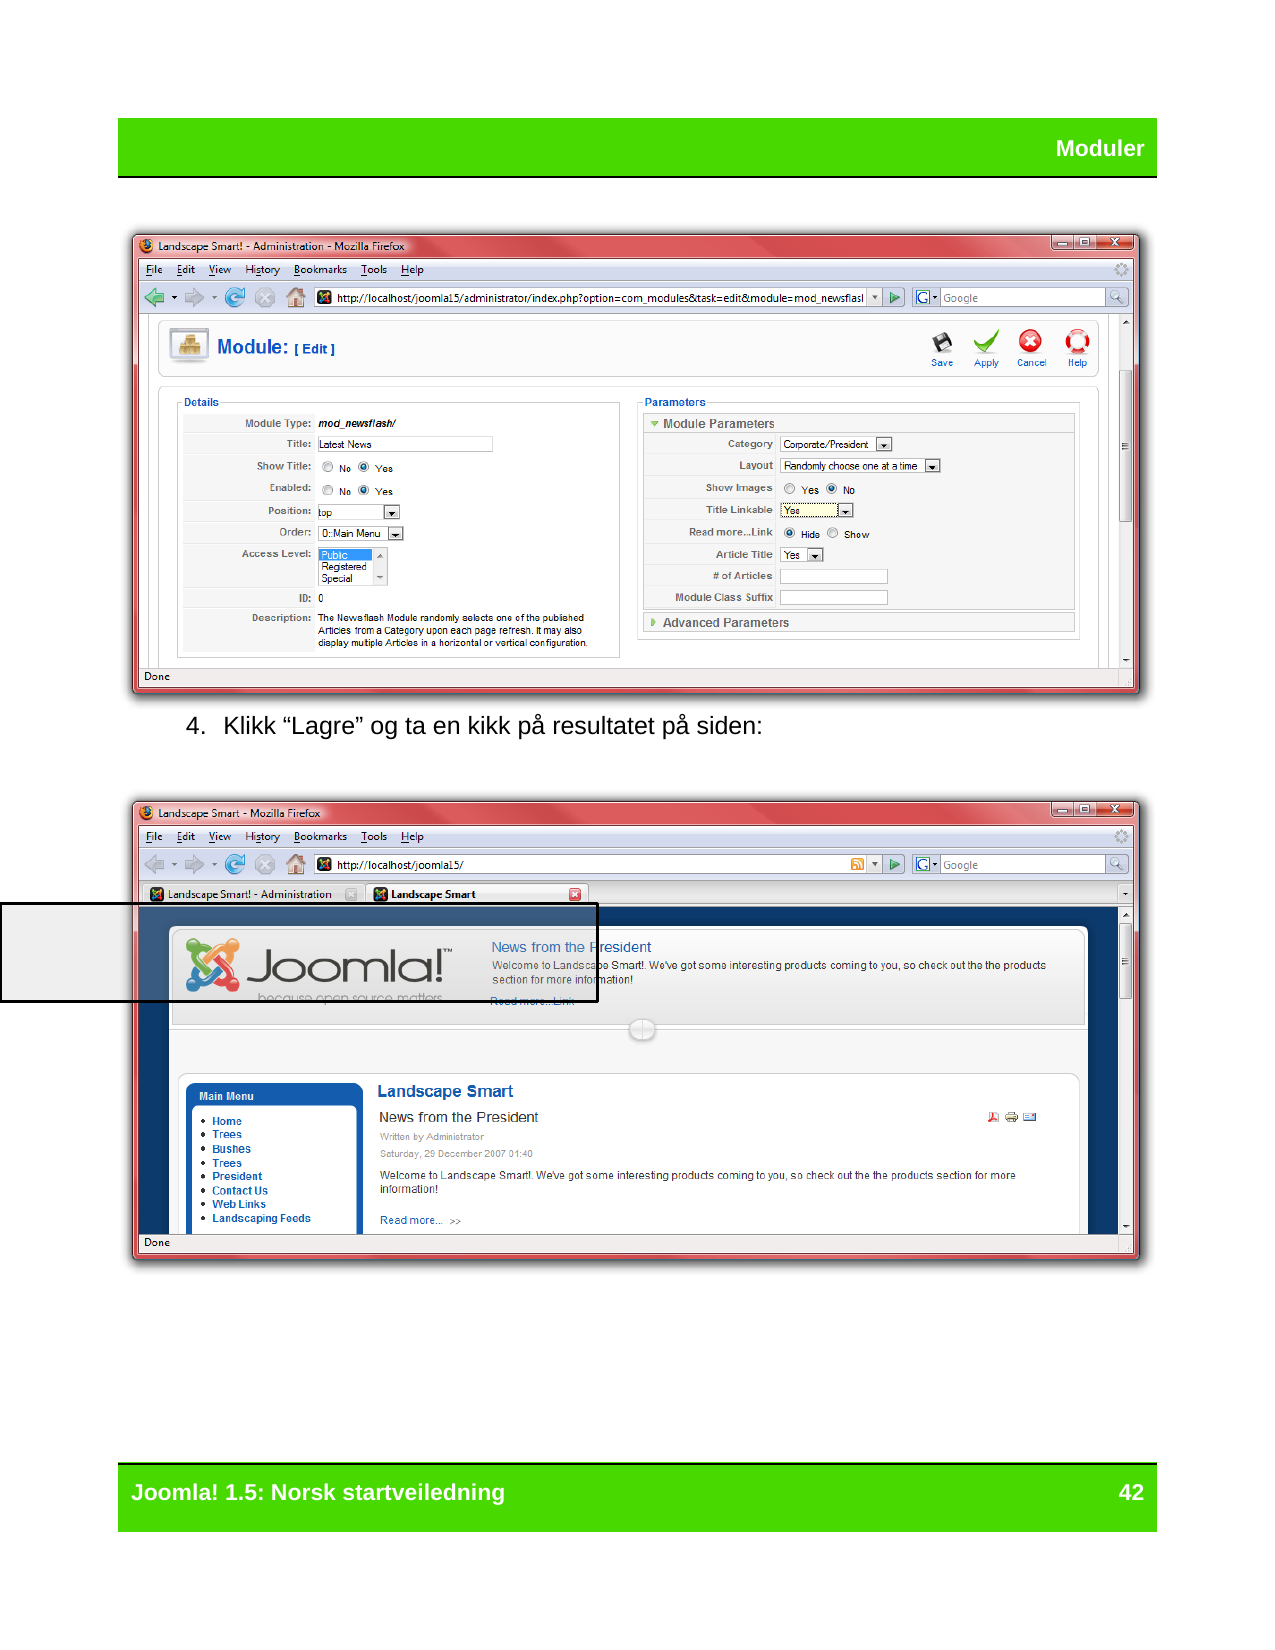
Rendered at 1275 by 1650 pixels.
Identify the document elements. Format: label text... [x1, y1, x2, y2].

picture [119, 788, 1156, 1276]
list [186, 208, 1157, 220]
list Klikk “Lagre” og ta en kikk på resultatet på siden: [186, 711, 1157, 740]
picture [119, 221, 1156, 710]
